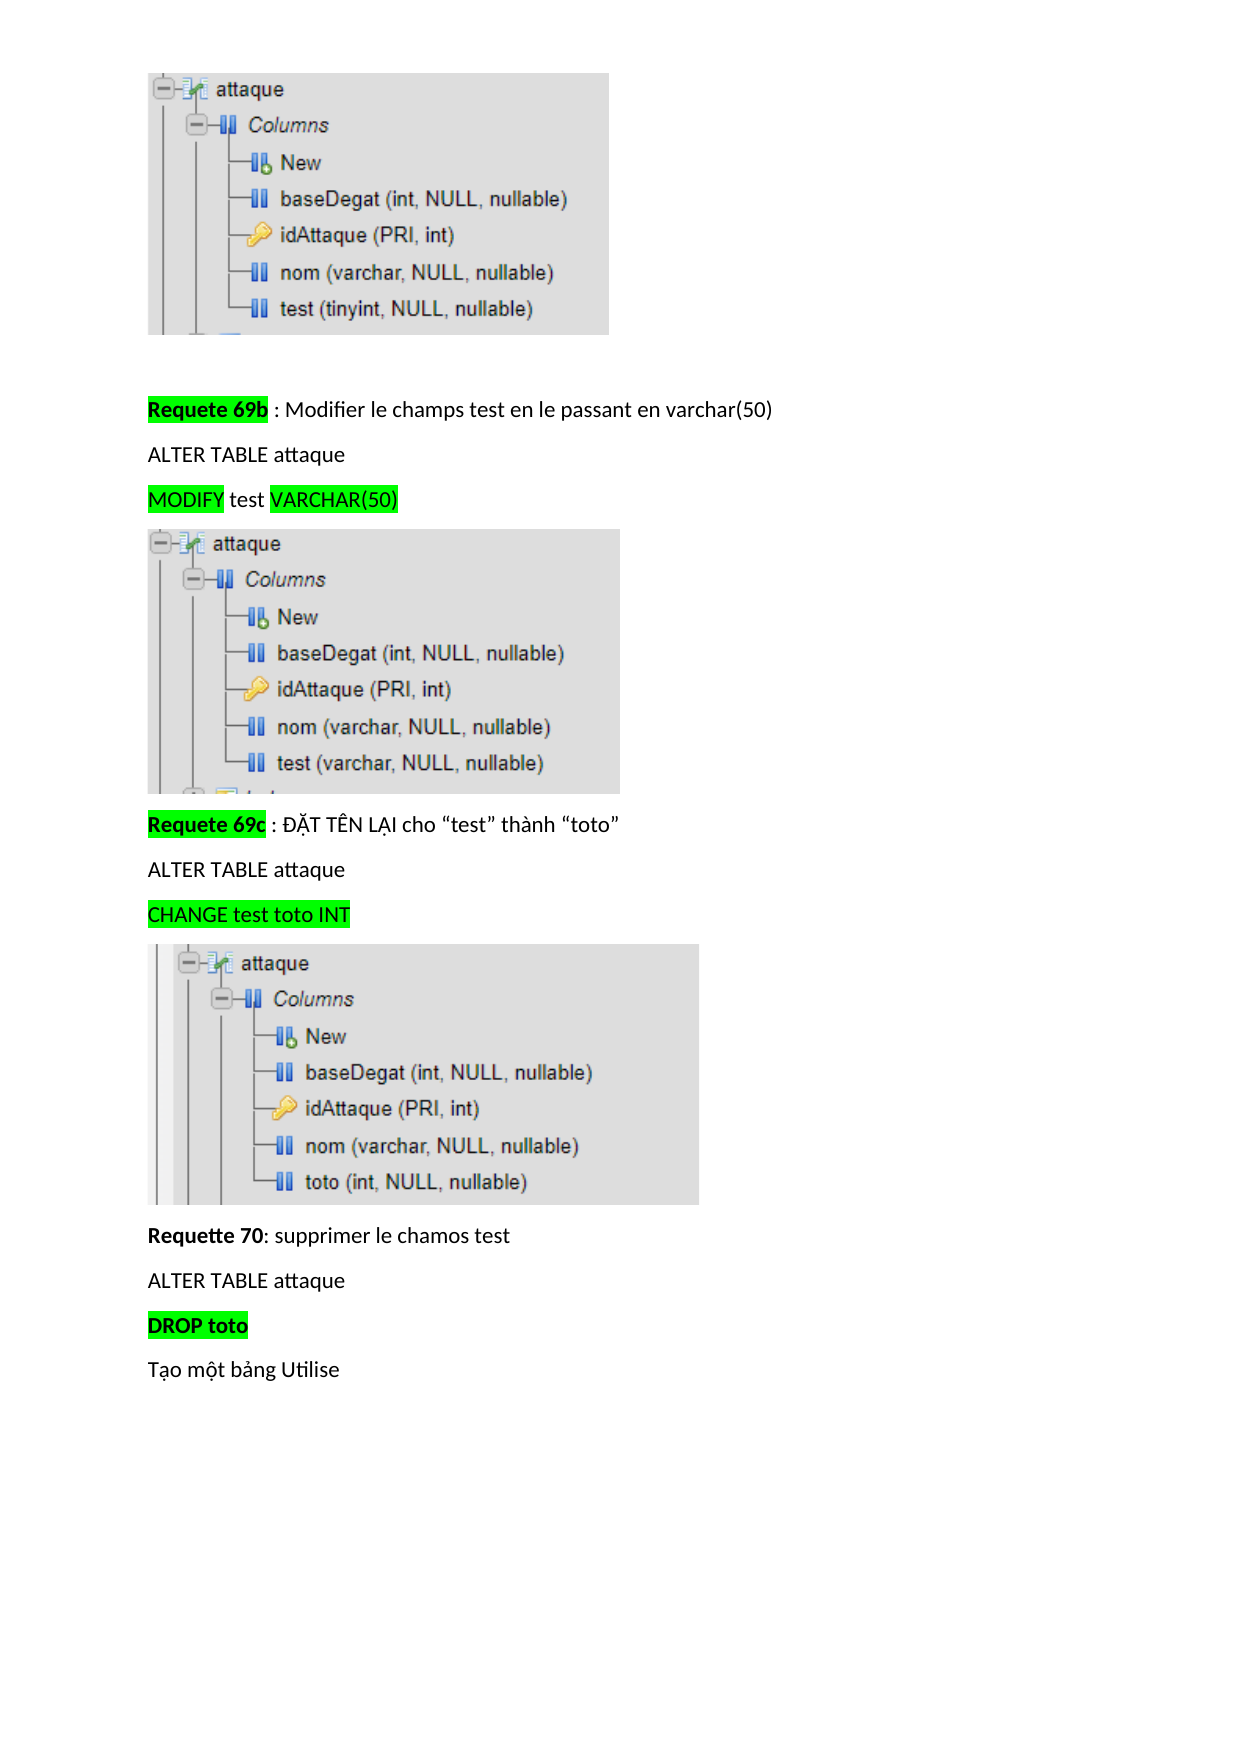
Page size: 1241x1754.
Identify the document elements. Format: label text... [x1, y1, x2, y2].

text DROP toto [148, 1311, 1093, 1339]
text CHANGE test toto INT [148, 900, 1093, 928]
text Requette 70: supprimer le chamos test [148, 1221, 1093, 1249]
text Requete 69b : Modifier le champs test en le passant en varchar(50) [148, 396, 1093, 423]
text ALTER TABLE attaque [148, 1266, 1093, 1294]
text ALTER TABLE attaque [148, 855, 1093, 883]
text MODIFY test VARCHAR(50) [148, 485, 1093, 513]
text Tạo một bảng Utilise [148, 1355, 1093, 1383]
text Requete 69c : ĐẶT TÊN LẠI cho “test” thành “toto” [148, 810, 1093, 838]
text ALTER TABLE attaque [148, 440, 1093, 468]
